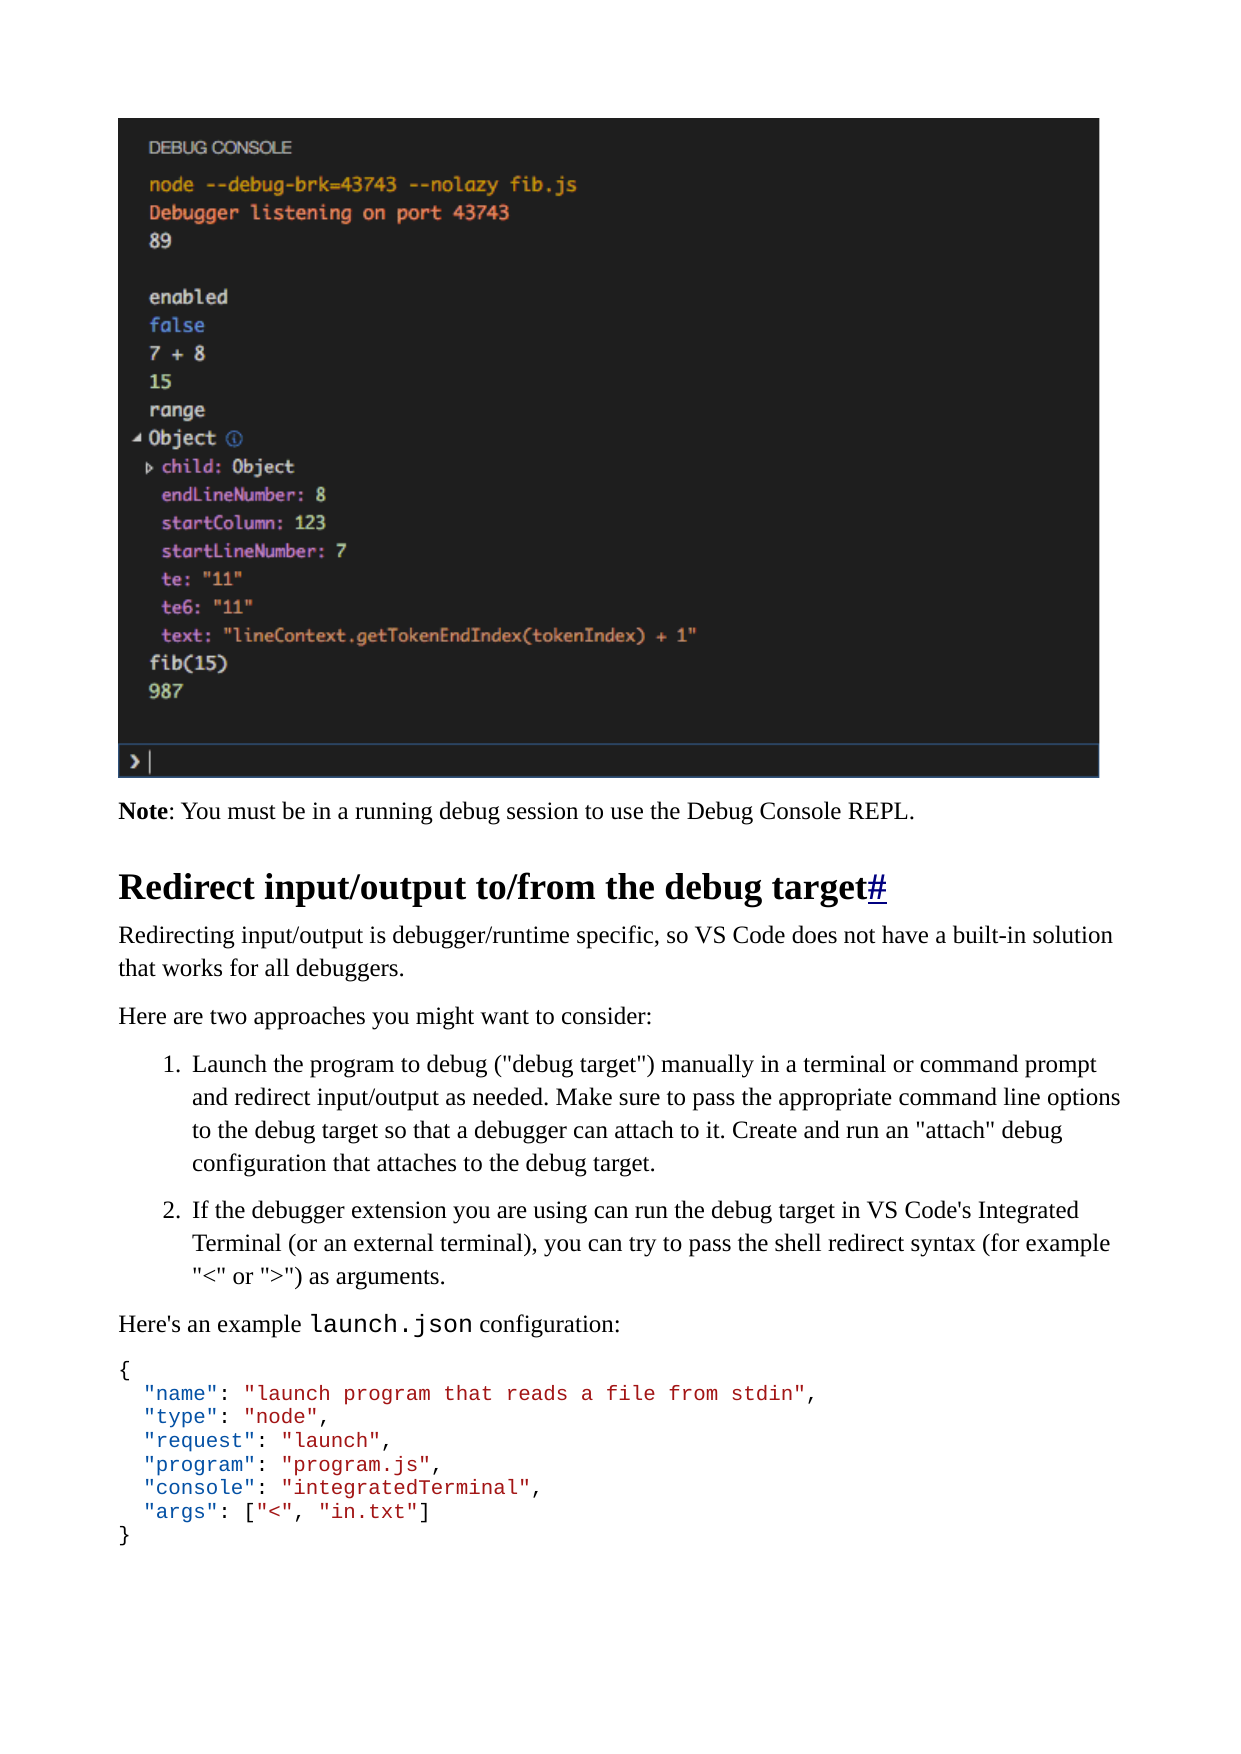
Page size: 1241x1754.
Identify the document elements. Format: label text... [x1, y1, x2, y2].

text Here are two approaches you might want to consider: [118, 1001, 1122, 1030]
text Redirecting input/output is debugger/runtime specific, so VS Code does not have a built-in solution that works for all debuggers. [118, 920, 1122, 982]
text "request": "launch", [118, 1430, 1122, 1453]
text "args": ["<", "in.txt"] [118, 1501, 1122, 1524]
text Note: You must be in a running debug session to use the Debug Console REPL. [118, 796, 1122, 825]
text "program": "program.js", [118, 1453, 1122, 1477]
list Launch the program to debug ("debug target") manually in a terminal or command prompt and redirect input/output as needed. Make sure to pass the appropriate command line options to the debug target so that a debugger can attach to it. Create and run an "attach" debug configuration that attaches to the debug target. [162, 1049, 1122, 1176]
text "type": "node", [118, 1406, 1122, 1430]
list If the debugger extension you are using can run the debug target in VS Code's Integrated Terminal (or an external terminal), you can try to pass the shell redirect syntax (for example "<" or ">") as arguments. [162, 1195, 1122, 1290]
picture [118, 118, 1100, 778]
text } [118, 1524, 1122, 1548]
text "console": "integratedTerminal", [118, 1477, 1122, 1501]
text Here's an example launch.json configuration: [118, 1309, 1122, 1340]
text { [118, 1359, 1122, 1383]
text "name": "launch program that reads a file from stdin", [118, 1383, 1122, 1406]
subtitle Redirect input/output to/from the debug target# [118, 865, 1122, 908]
